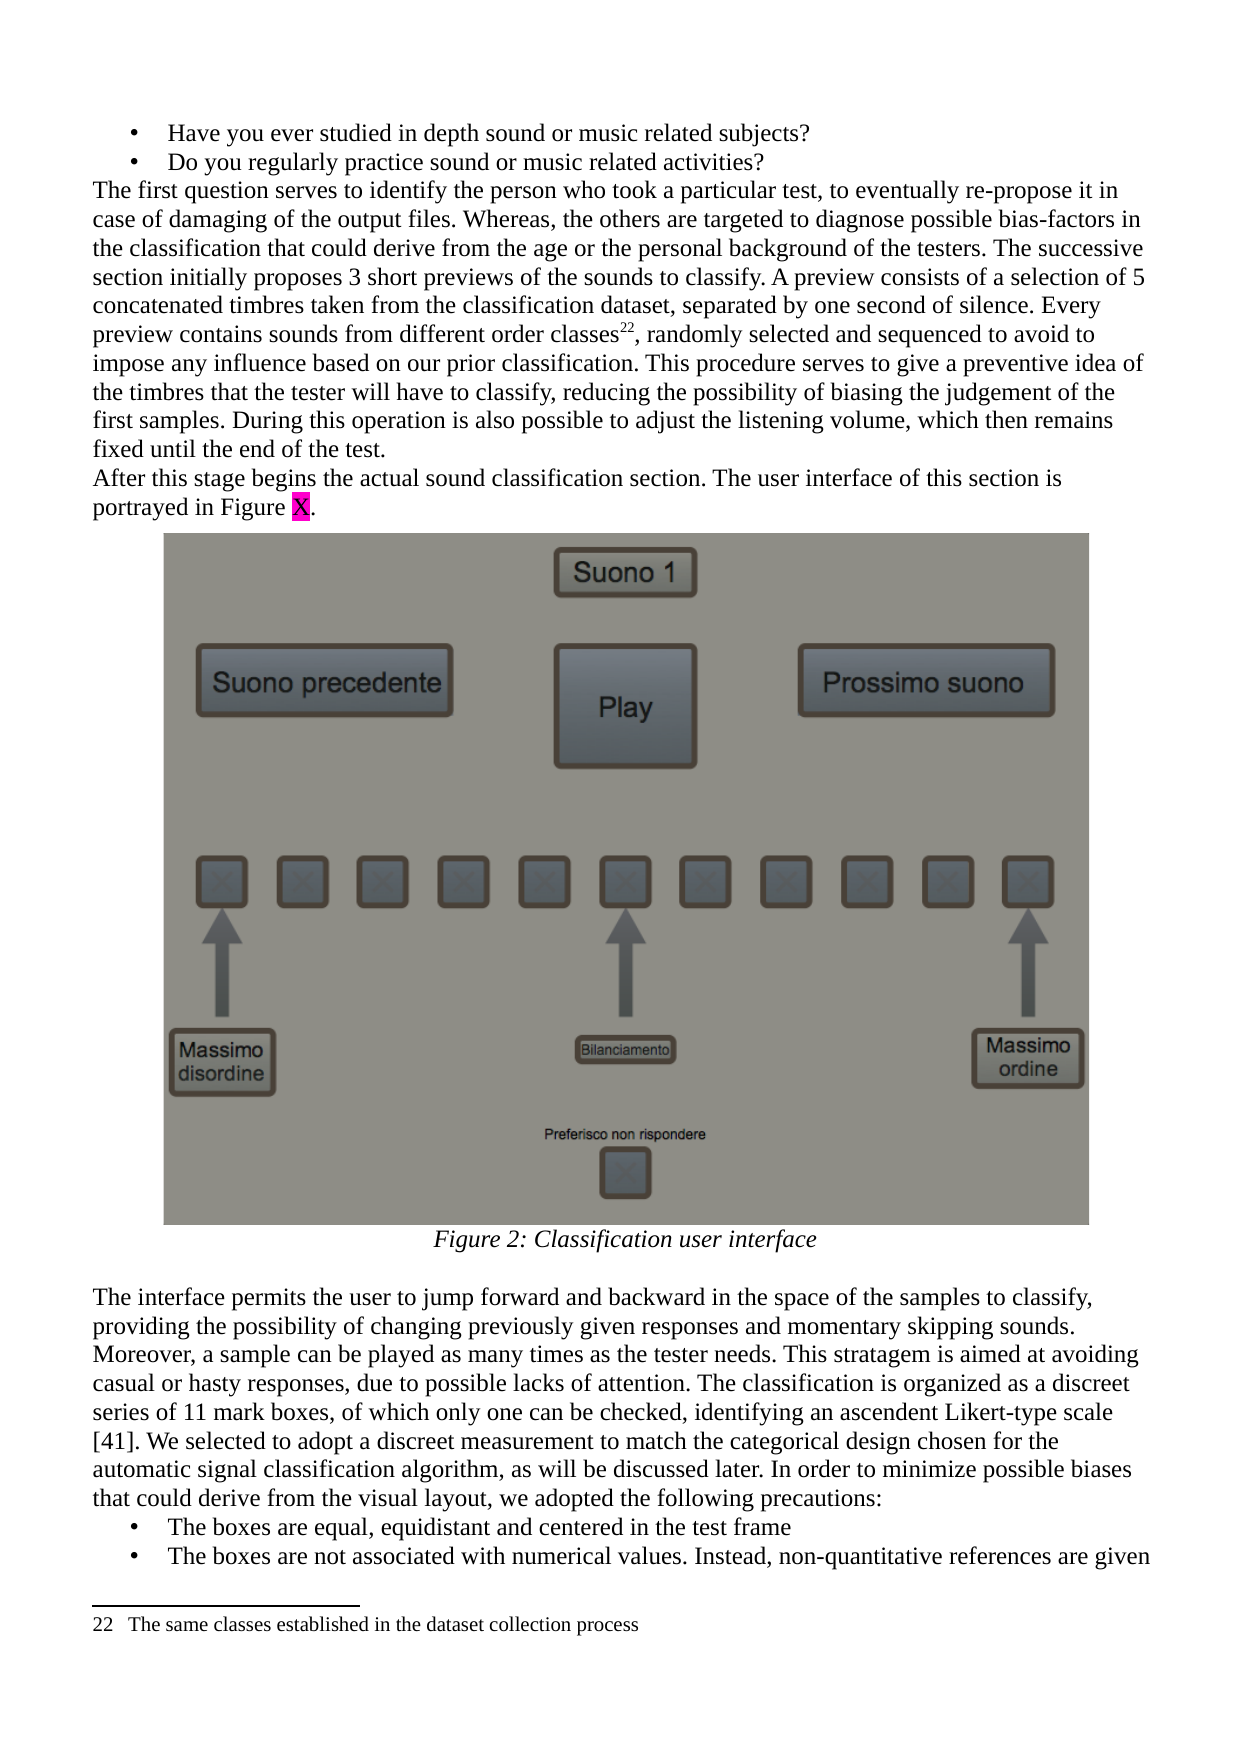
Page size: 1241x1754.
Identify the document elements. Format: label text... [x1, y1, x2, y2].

text Figure 2: Classification user interface [163, 1225, 1089, 1253]
list Do you regularly practice sound or music related activities? [130, 147, 1160, 176]
text The same classes established in the dataset collection process [92, 1612, 1160, 1636]
list The boxes are not associated with numerical values. Instead, non-quantitative references are given [130, 1541, 1160, 1569]
text The first question serves to identify the person who took a particular test, to eventually re-propose it in case of damaging of the output files. Whereas, the others are targeted to diagnose possible bias-factors in the classification that could derive from the age or the personal background of the testers. The successive section initially proposes 3 short previews of the sounds to classify. A preview consists of a selection of 5 concatenated timbres taken from the classification dataset, separated by one second of silence. Every preview contains sounds from different order classes, randomly selected and sequenced to avoid to impose any influence based on our prior classification. This procedure serves to give a preventive idea of the timbres that the tester will have to classify, reducing the possibility of biasing the judgement of the first samples. During this operation is also possible to adjust the listening volume, which then remains fixed until the end of the test. [92, 176, 1160, 463]
picture [163, 533, 1090, 1225]
list Have you ever studied in depth sound or music related subjects? [130, 118, 1160, 147]
text After this stage begins the actual sound classification section. The user interface of this section is portrayed in Figure X. [92, 463, 1160, 521]
text The interface permits the user to jump forward and backward in the space of the samples to classify, providing the possibility of changing previously given responses and momentary skipping sounds. Moreover, a sample can be played as many times as the tester needs. This stratagem is aimed at avoiding casual or hasty responses, due to possible lacks of attention. The classification is organized as a discreet series of 11 mark boxes, of which only one can be checked, identifying an ascendent Likert-type scale [41]. We selected to adopt a discreet measurement to match the categorical design chosen for the automatic signal classification algorithm, as will be discussed later. In order to minimize possible biases that could derive from the visual layout, we adopted the following precautions: [92, 1282, 1160, 1512]
list The boxes are equal, equidistant and centered in the test frame [130, 1512, 1160, 1541]
